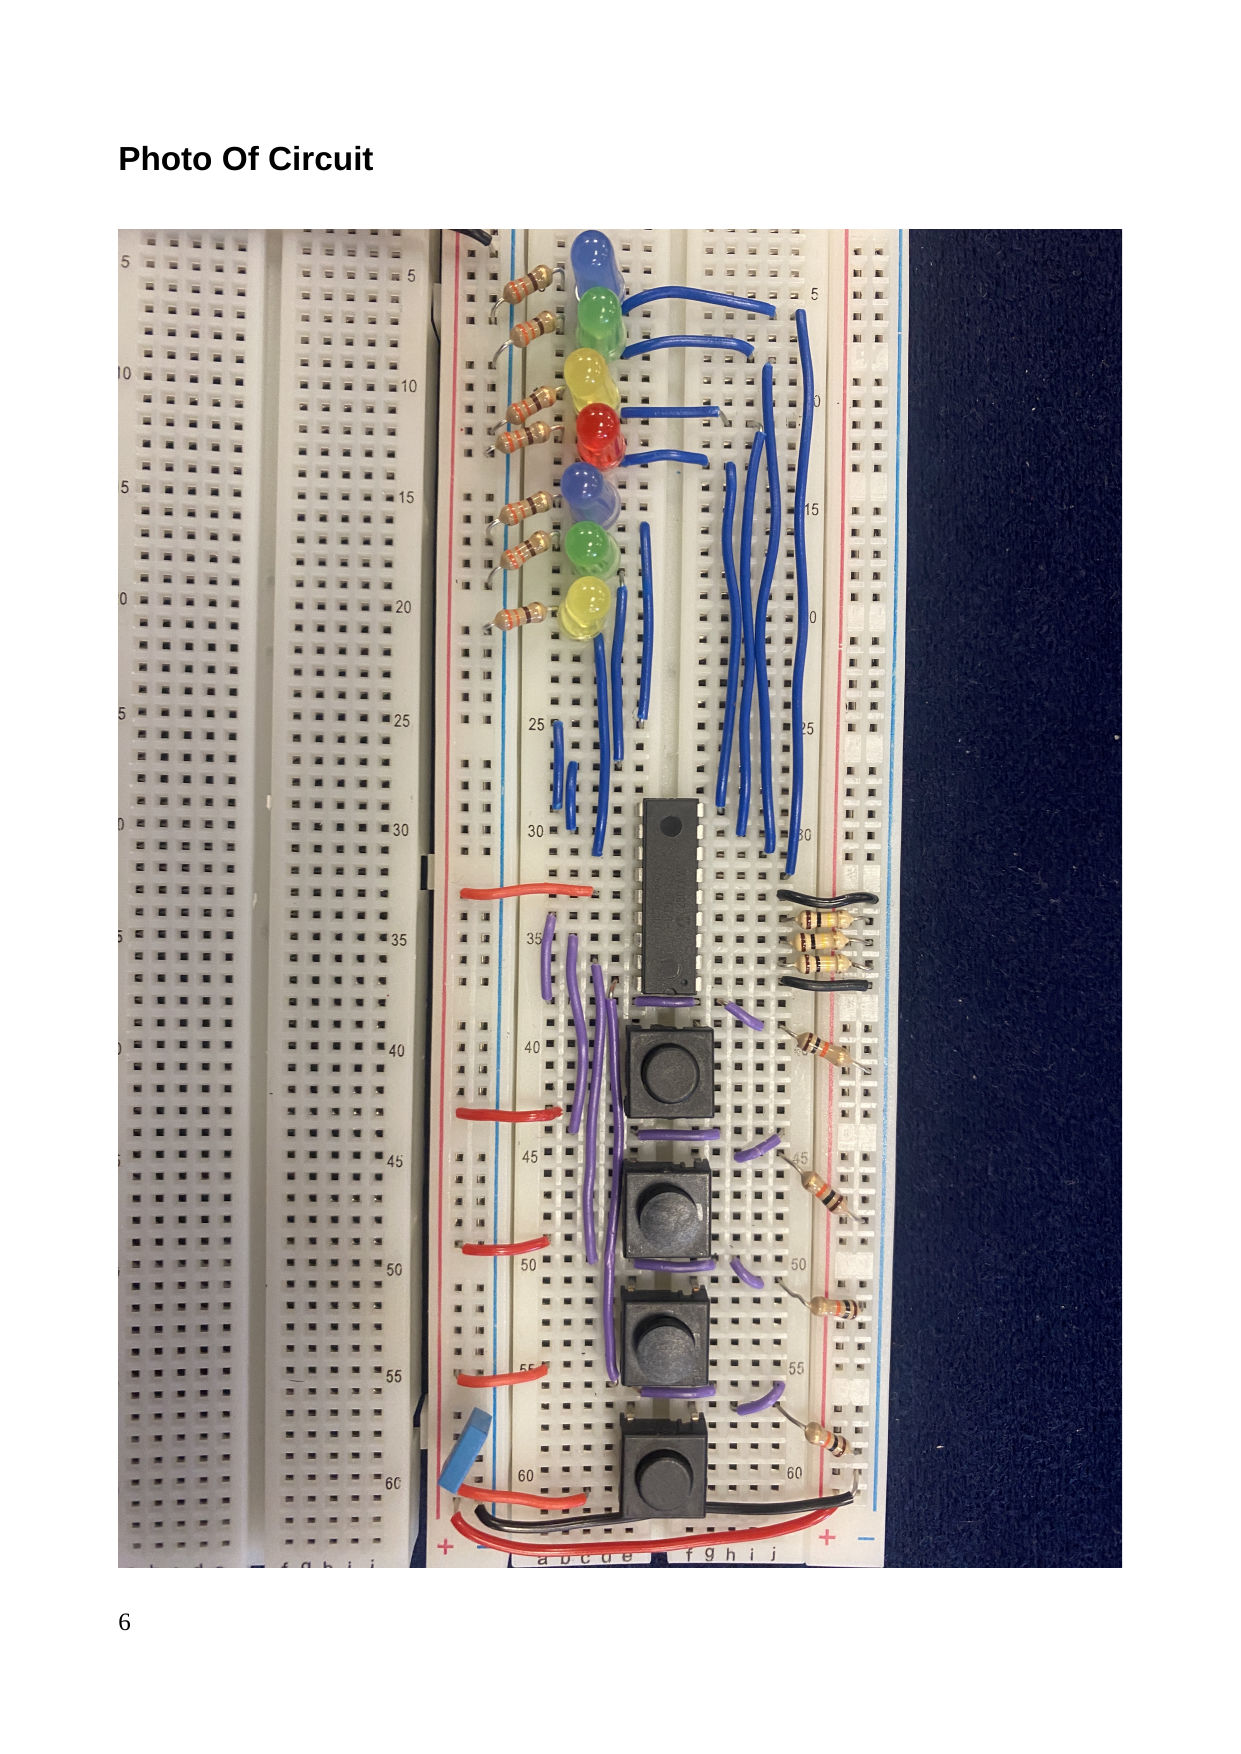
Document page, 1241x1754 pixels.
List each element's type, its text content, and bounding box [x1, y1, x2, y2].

subtitle Photo Of Circuit [118, 139, 1122, 177]
picture [118, 229, 1123, 1568]
